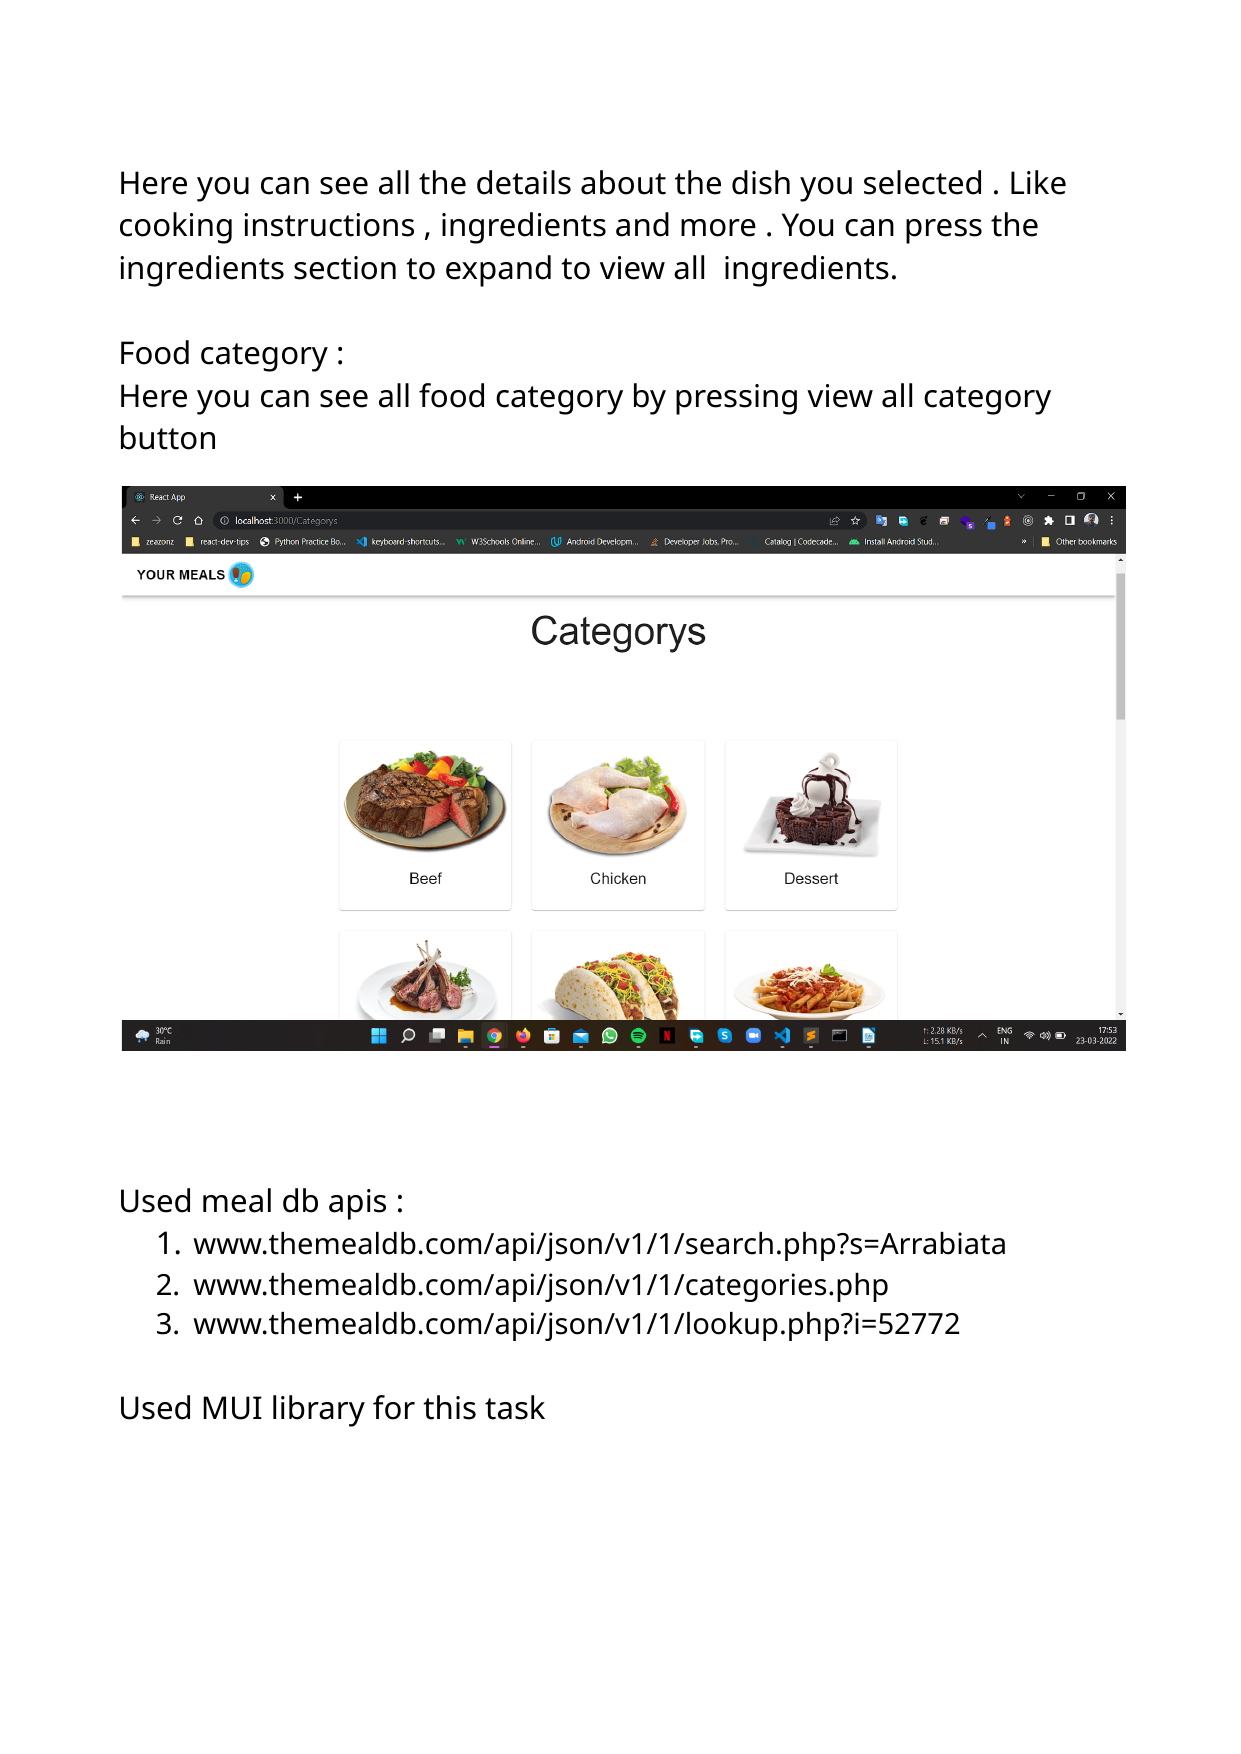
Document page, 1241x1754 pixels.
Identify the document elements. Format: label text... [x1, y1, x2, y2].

list www.themealdb.com/api/json/v1/1/lookup.php?i=52772 [156, 1303, 1122, 1343]
text Here you can see all food category by pressing view all category button [118, 374, 1122, 459]
list www.themealdb.com/api/json/v1/1/search.php?s=Arrabiata [156, 1221, 1122, 1264]
text Used meal db apis : [118, 1179, 1122, 1221]
text Food category : [118, 331, 1122, 374]
picture [121, 486, 1126, 1051]
list www.themealdb.com/api/json/v1/1/categories.php [156, 1264, 1122, 1303]
text Here you can see all the details about the dish you selected . Like cooking instructions , ingredients and more . You can press the ingredients section to expand to view all ingredients. [118, 161, 1122, 288]
text Used MUI library for this task [118, 1386, 1122, 1428]
